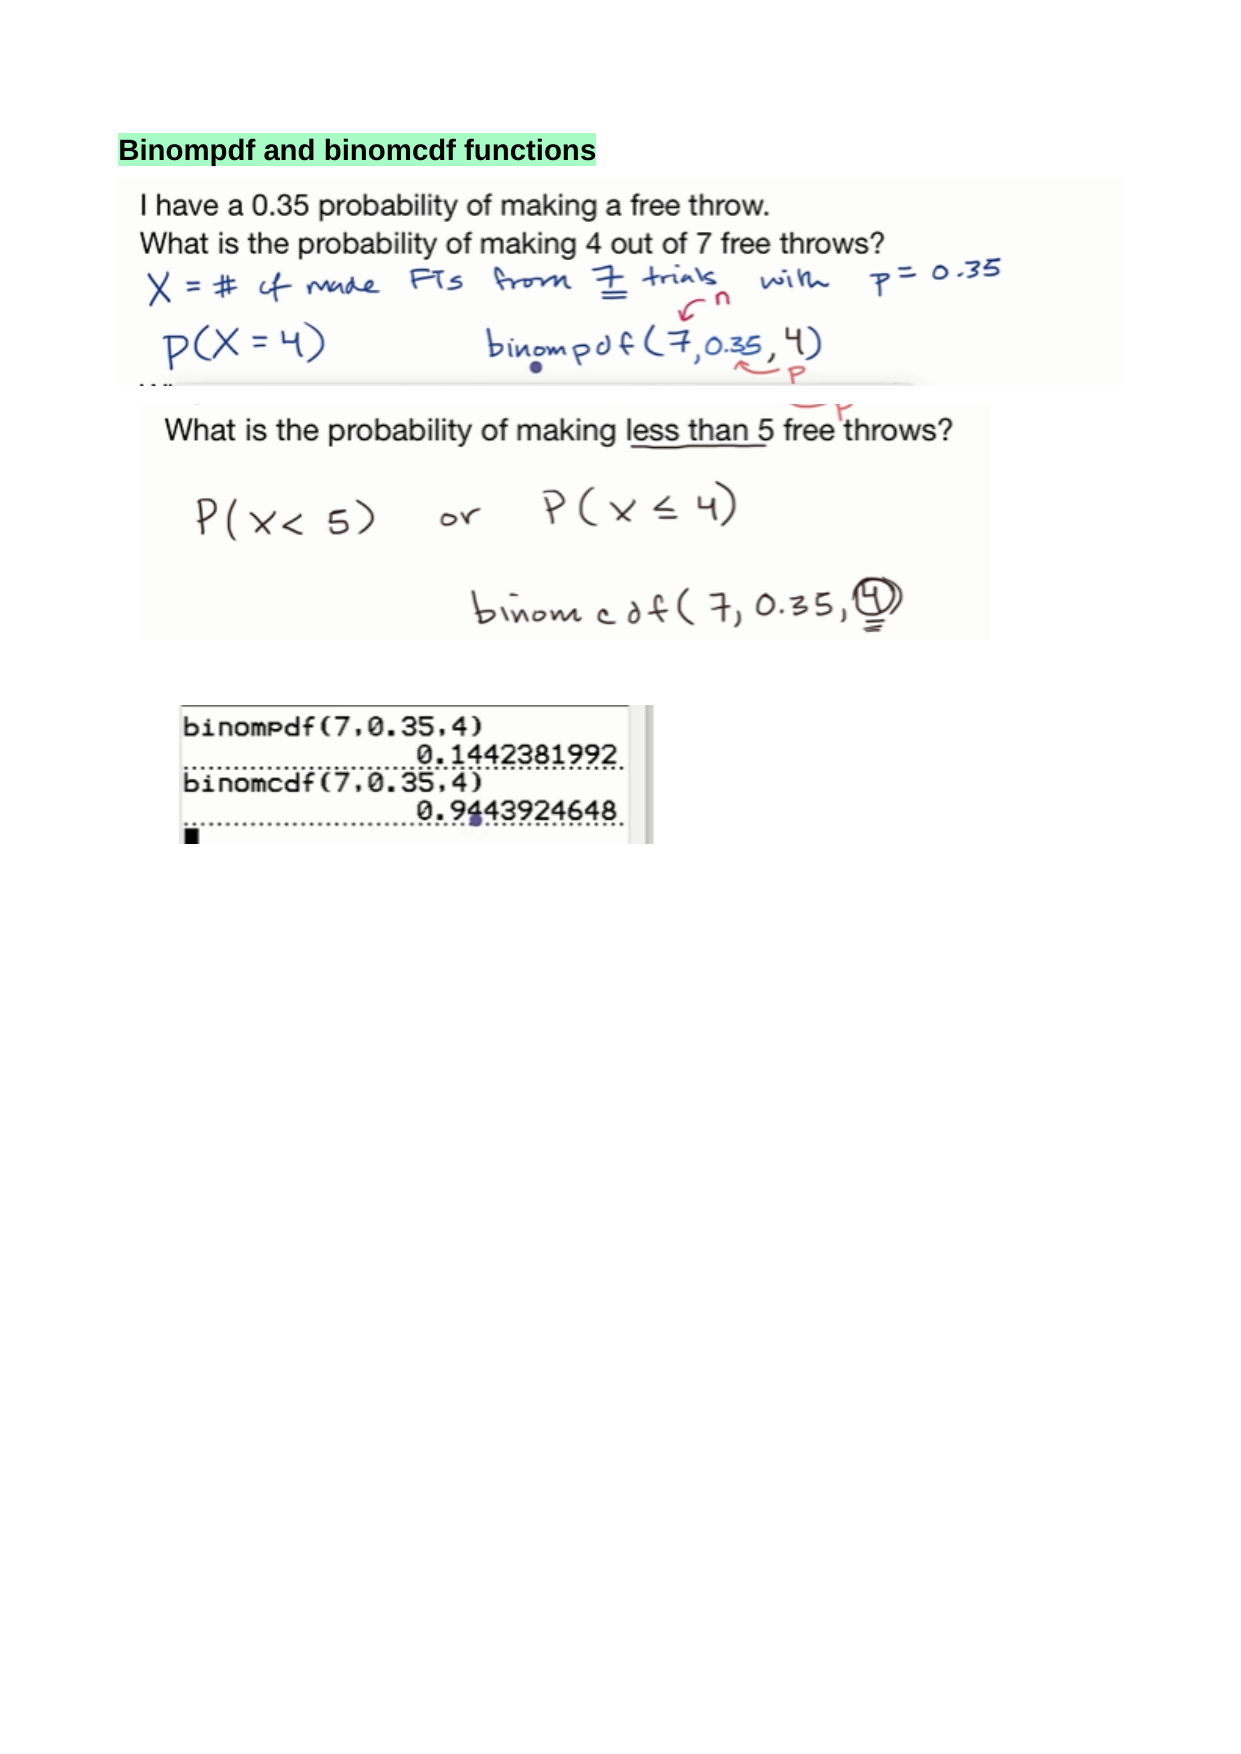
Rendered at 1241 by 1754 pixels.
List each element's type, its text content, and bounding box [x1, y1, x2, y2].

picture [142, 404, 992, 640]
subtitle Binompdf and binomcdf functions [596, 133, 1122, 166]
picture [178, 705, 654, 844]
picture [118, 178, 1123, 386]
